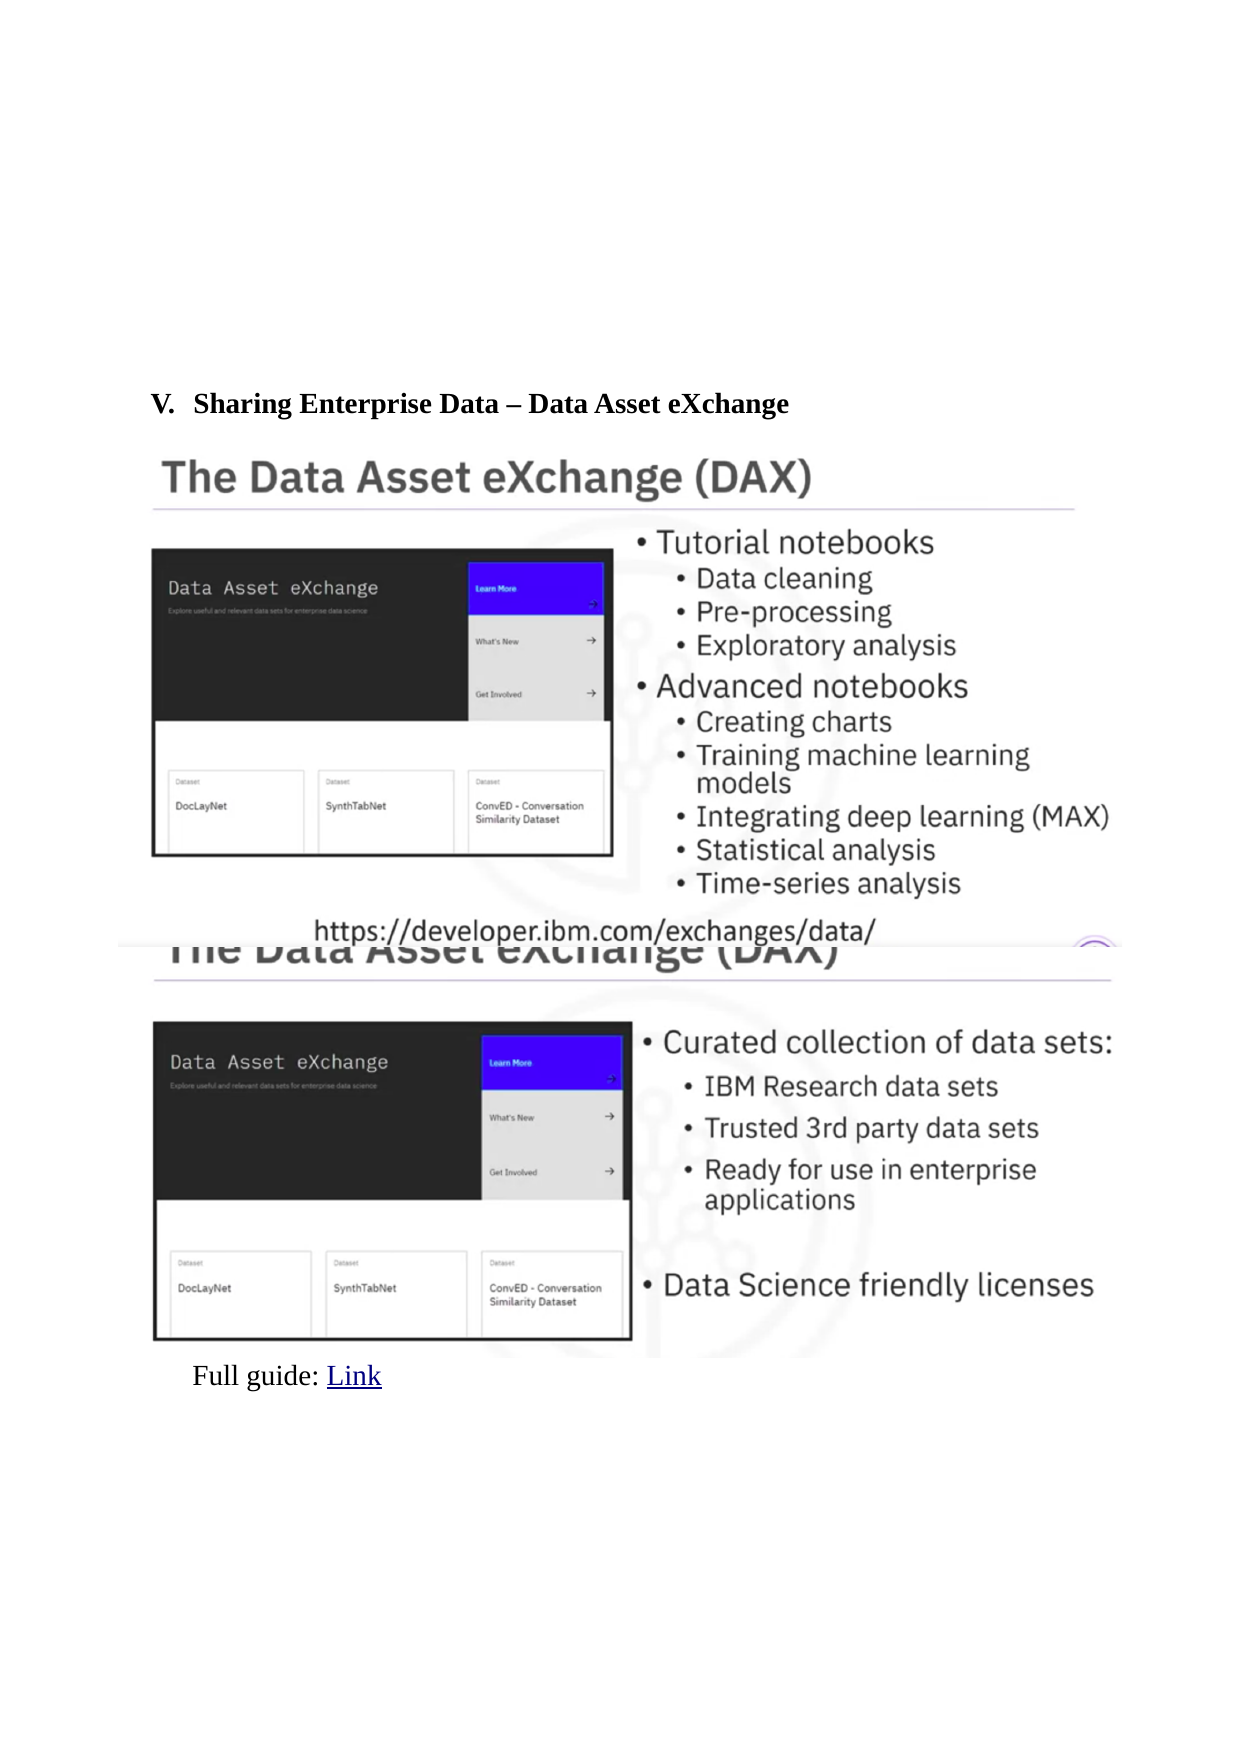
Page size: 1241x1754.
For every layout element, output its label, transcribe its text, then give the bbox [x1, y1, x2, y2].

list Sharing Enterprise Data – Data Asset eXchange [175, 386, 1122, 420]
text Full guide: Link [118, 1358, 1122, 1391]
